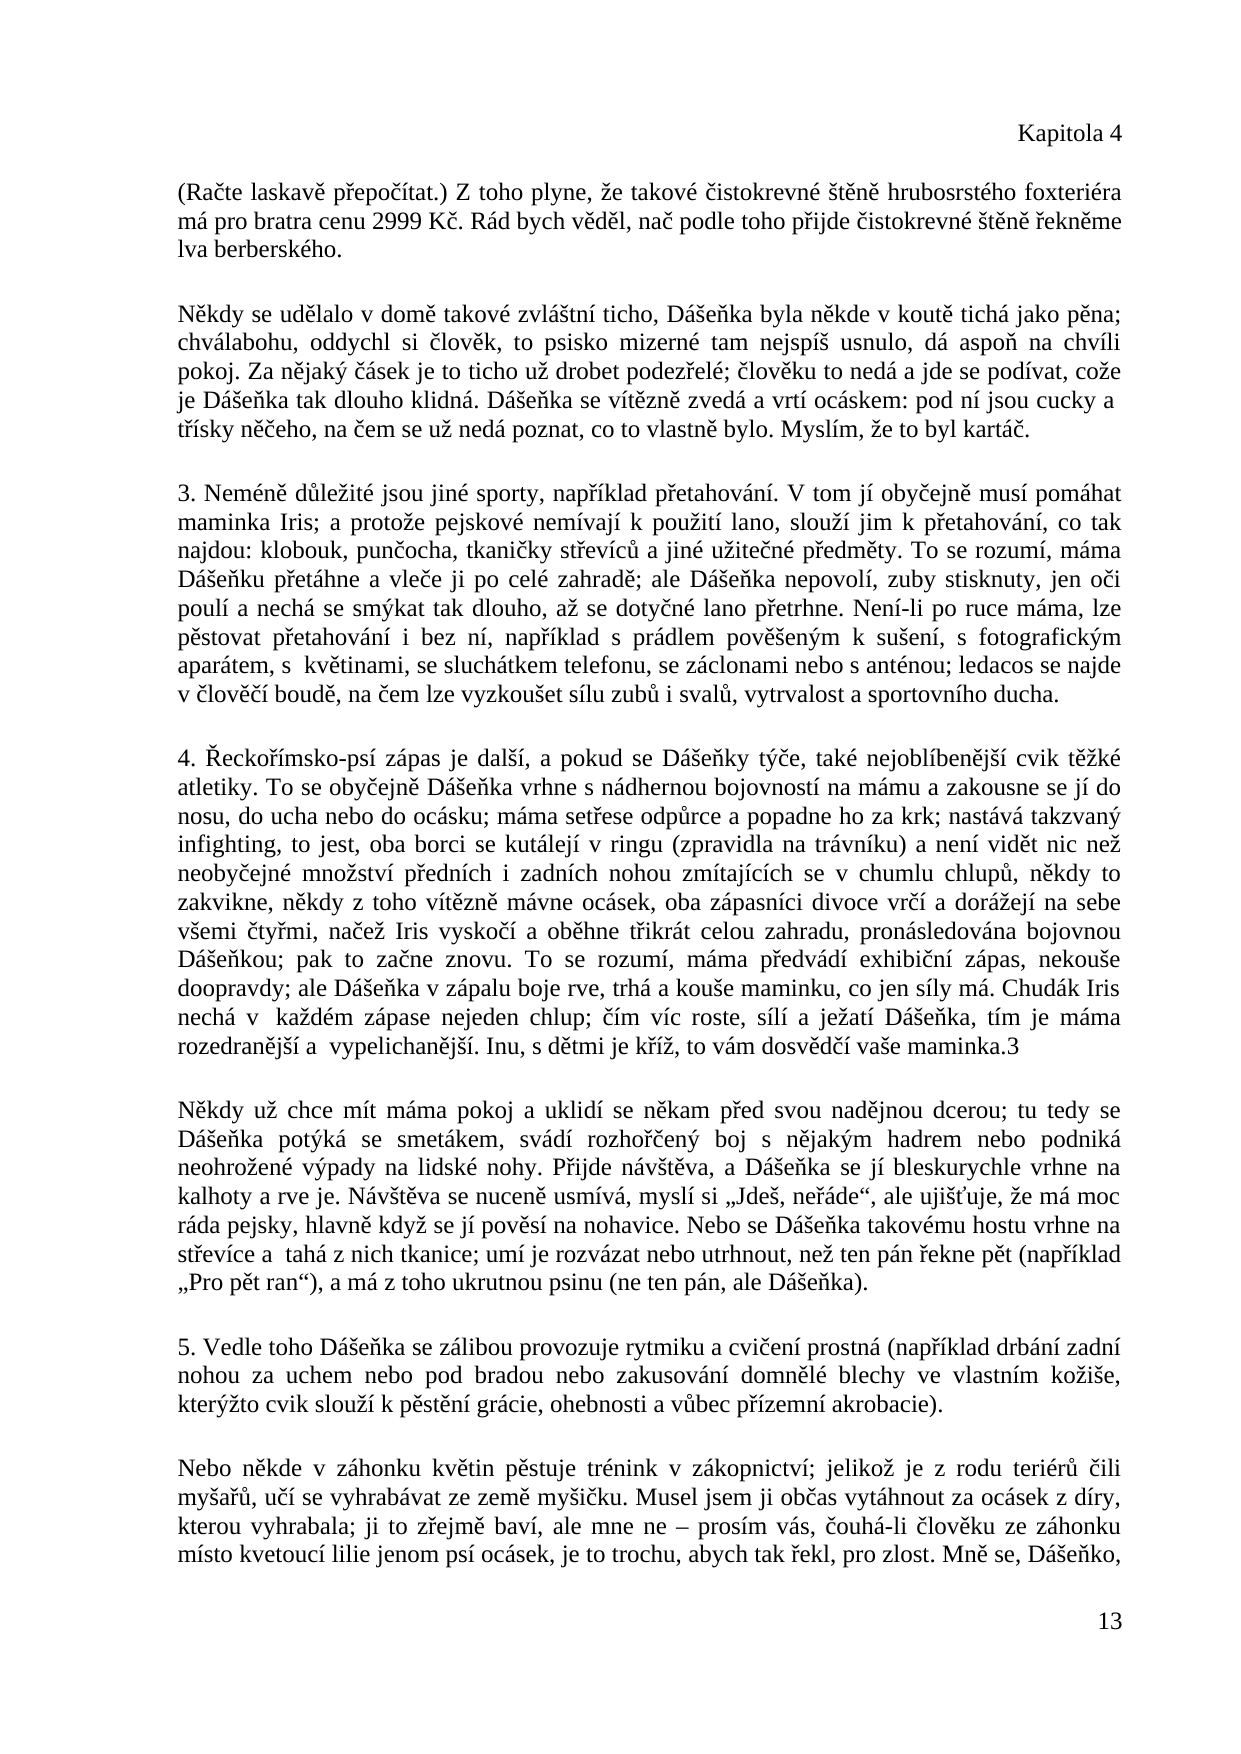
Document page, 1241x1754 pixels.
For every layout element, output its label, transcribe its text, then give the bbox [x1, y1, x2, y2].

text (Račte laskavě přepočítat.) Z toho plyne, že takové čistokrevné štěně hrubosrstého foxteriéra má pro bratra cenu 2999 Kč. Rád bych věděl, nač podle toho přijde čistokrevné štěně řekněme lva berberského. [177, 177, 1122, 263]
text Nebo někde v záhonku květin pěstuje trénink v zákopnictví; jelikož je z rodu teriérů čili myšařů, učí se vyhrabávat ze země myšičku. Musel jsem ji občas vytáhnout za ocásek z díry, kterou vyhrabala; ji to zřejmě baví, ale mne ne – prosím vás, čouhá-li člověku ze záhonku místo kvetoucí lilie jenom psí ocásek, je to trochu, abych tak řekl, pro zlost. Mně se, Dášeňko, [177, 1453, 1122, 1568]
text 3. Neméně důležité jsou jiné sporty, například přetahování. V tom jí obyčejně musí pomáhat maminka Iris; a protože pejskové nemívají k použití lano, slouží jim k přetahování, co tak najdou: klobouk, punčocha, tkaničky střevíců a jiné užitečné předměty. To se rozumí, máma Dášeňku přetáhne a vleče ji po celé zahradě; ale Dášeňka nepovolí, zuby stisknuty, jen oči poulí a nechá se smýkat tak dlouho, až se dotyčné lano přetrhne. Není-li po ruce máma, lze pěstovat přetahování i bez ní, například s prádlem pověšeným k sušení, s fotografickým aparátem, s květinami, se sluchátkem telefonu, se záclonami nebo s anténou; ledacos se najde v člověčí boudě, na čem lze vyzkoušet sílu zubů i svalů, vytrvalost a sportovního ducha. [177, 478, 1122, 708]
text 4. Řeckořímsko-psí zápas je další, a pokud se Dášeňky týče, také nejoblíbenější cvik těžké atletiky. To se obyčejně Dášeňka vrhne s nádhernou bojovností na mámu a zakousne se jí do nosu, do ucha nebo do ocásku; máma setřese odpůrce a popadne ho za krk; nastává takzvaný infighting, to jest, oba borci se kutálejí v ringu (zpravidla na trávníku) a není vidět nic než neobyčejné množství předních i zadních nohou zmítajících se v chumlu chlupů, někdy to zakvikne, někdy z toho vítězně mávne ocásek, oba zápasníci divoce vrčí a dorážejí na sebe všemi čtyřmi, načež Iris vyskočí a oběhne třikrát celou zahradu, pronásledována bojovnou Dášeňkou; pak to začne znovu. To se rozumí, máma předvádí exhibiční zápas, nekouše doopravdy; ale Dášeňka v zápalu boje rve, trhá a kouše maminku, co jen síly má. Chudák Iris nechá v každém zápase nejeden chlup; čím víc roste, sílí a ježatí Dášeňka, tím je máma rozedranější a vypelichanější. Inu, s dětmi je kříž, to vám dosvědčí vaše maminka.Obrázek 3 [177, 743, 1122, 1059]
text Někdy se udělalo v domě takové zvláštní ticho, Dášeňka byla někde v koutě tichá jako pěna; chválabohu, oddychl si člověk, to psisko mizerné tam nejspíš usnulo, dá aspoň na chvíli pokoj. Za nějaký čásek je to ticho už drobet podezřelé; člověku to nedá a jde se podívat, cože je Dášeňka tak dlouho klidná. Dášeňka se vítězně zvedá a vrtí ocáskem: pod ní jsou cucky a třísky něčeho, na čem se už nedá poznat, co to vlastně bylo. Myslím, že to byl kartáč. [177, 299, 1122, 442]
text Někdy už chce mít máma pokoj a uklidí se někam před svou nadějnou dcerou; tu tedy se Dášeňka potýká se smetákem, svádí rozhořčený boj s nějakým hadrem nebo podniká neohrožené výpady na lidské nohy. Přijde návštěva, a Dášeňka se jí bleskurychle vrhne na kalhoty a rve je. Návštěva se nuceně usmívá, myslí si „Jdeš, neřáde“, ale ujišťuje, že má moc ráda pejsky, hlavně když se jí pověsí na nohavice. Nebo se Dášeňka takovému hostu vrhne na střevíce a tahá z nich tkanice; umí je rozvázat nebo utrhnout, než ten pán řekne pět (například „Pro pět ran“), a má z toho ukrutnou psinu (ne ten pán, ale Dášeňka). [177, 1095, 1122, 1296]
text 5. Vedle toho Dášeňka se zálibou provozuje rytmiku a cvičení prostná (například drbání zadní nohou za uchem nebo pod bradou nebo zakusování domnělé blechy ve vlastním kožiše, kterýžto cvik slouží k pěstění grácie, ohebnosti a vůbec přízemní akrobacie). [177, 1332, 1122, 1418]
